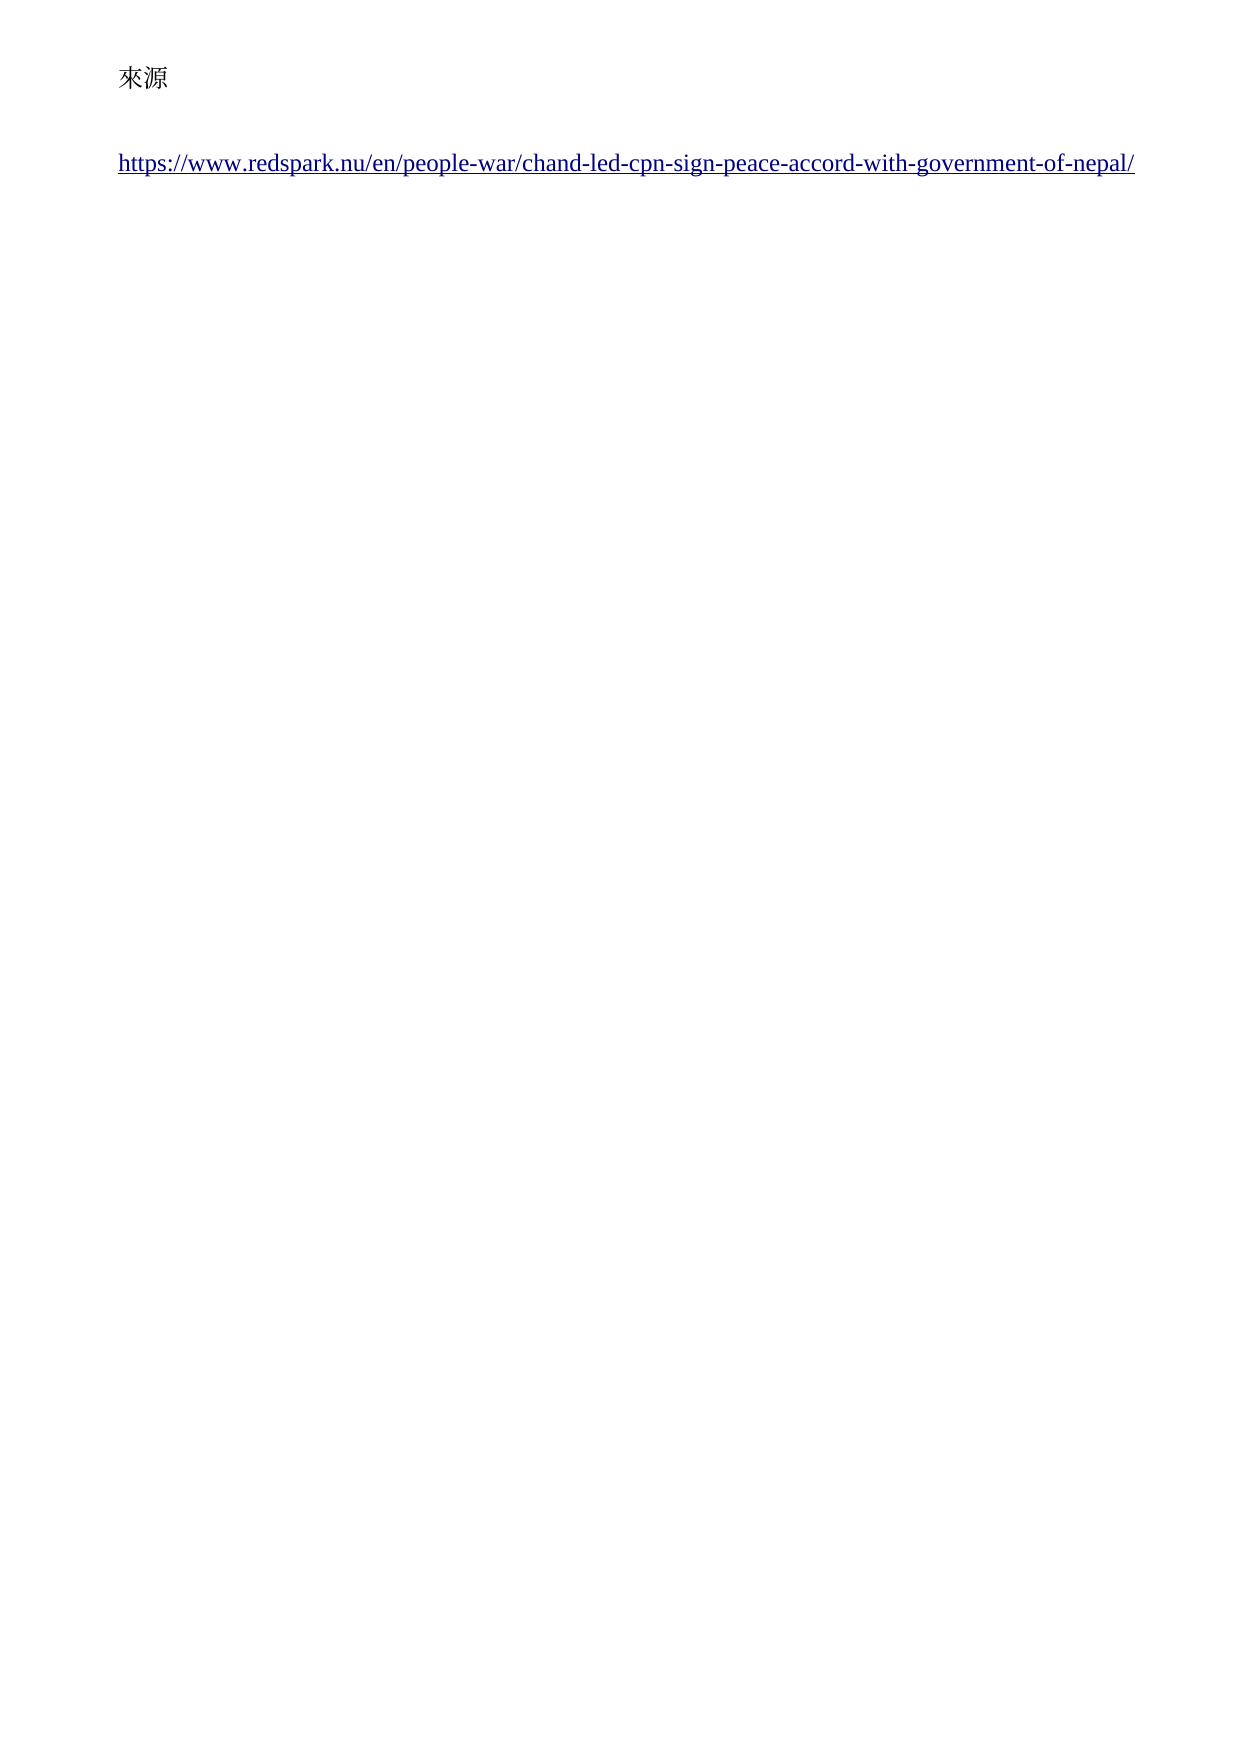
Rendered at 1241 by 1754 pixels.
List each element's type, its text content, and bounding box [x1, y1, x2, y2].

text 來源 [118, 59, 1181, 95]
text https://www.redspark.nu/en/people-war/chand-led-cpn-sign-peace-accord-with-government-of-nepal/ [118, 115, 1181, 177]
